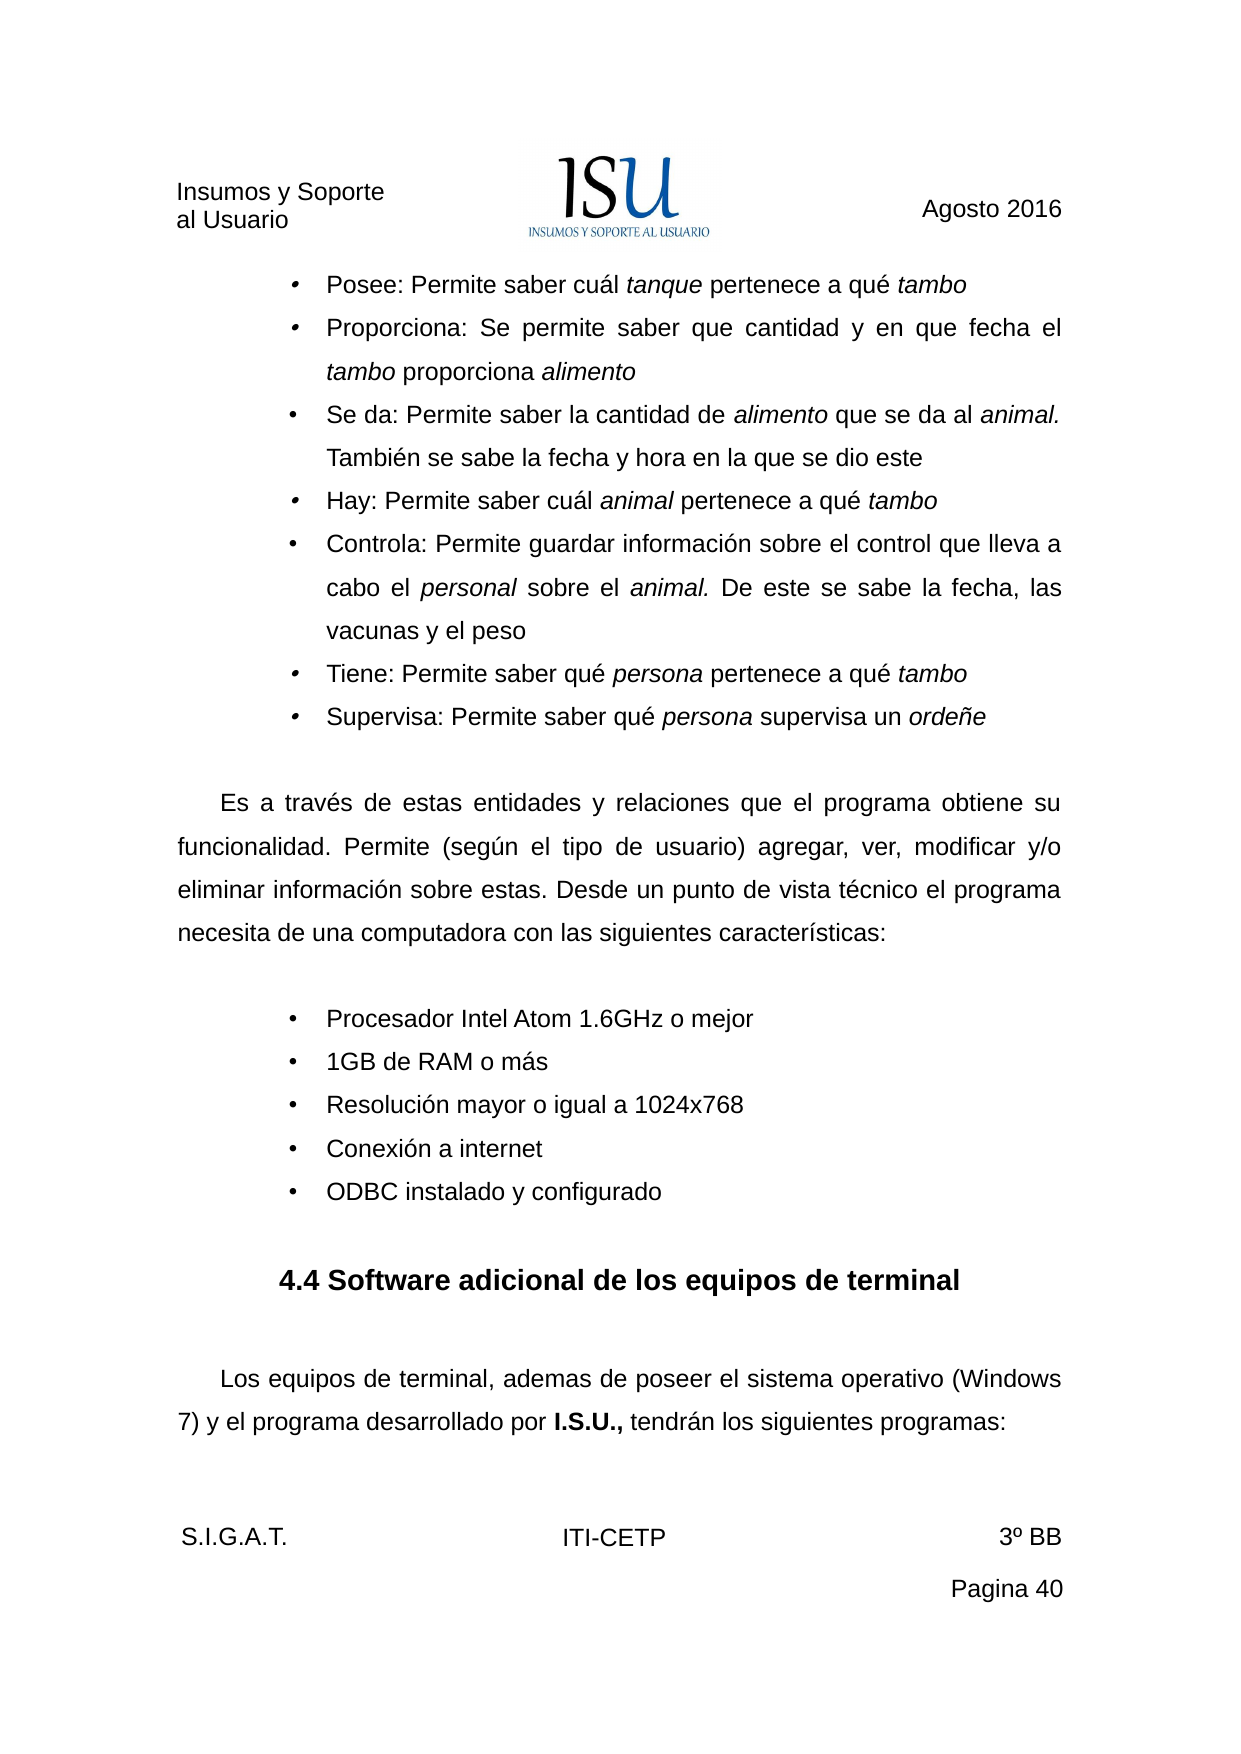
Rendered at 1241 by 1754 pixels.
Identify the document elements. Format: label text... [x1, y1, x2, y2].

list Resolución mayor o igual a 1024x768 [288, 1091, 1063, 1119]
list ODBC instalado y configurado [288, 1177, 1063, 1206]
list Supervisa: Permite saber qué persona supervisa un ordeñe [288, 702, 1063, 731]
list Posee: Permite saber cuál tanque pertenece a qué tambo [288, 270, 1063, 299]
picture [517, 138, 723, 252]
list 1GB de RAM o más [288, 1047, 1063, 1076]
list Controla: Permite guardar información sobre el control que lleva a cabo el personal sobre el animal. De este se sabe la fecha, las vacunas y el peso [288, 529, 1063, 644]
text Es a través de estas entidades y relaciones que el programa obtiene su funcionalidad. Permite (según el tipo de usuario) agregar, ver, modificar y/o eliminar información sobre estas. Desde un punto de vista técnico el programa necesita de una computadora con las siguientes características: [177, 788, 1063, 947]
text 4.4 Software adicional de los equipos de terminal [177, 1263, 1063, 1297]
list Hay: Permite saber cuál animal pertenece a qué tambo [288, 486, 1063, 515]
list Proporciona: Se permite saber que cantidad y en que fecha el tambo proporciona alimento [288, 313, 1063, 385]
list Se da: Permite saber la cantidad de alimento que se da al animal. También se sabe la fecha y hora en la que se dio este [288, 400, 1063, 472]
list Conexión a internet [288, 1134, 1063, 1163]
list Tiene: Permite saber qué persona pertenece a qué tambo [288, 659, 1063, 688]
text Los equipos de terminal, ademas de poseer el sistema operativo (Windows 7) y el programa desarrollado por I.S.U., tendrán los siguientes programas: [177, 1364, 1063, 1436]
list Procesador Intel Atom 1.6GHz o mejor [288, 1004, 1063, 1033]
